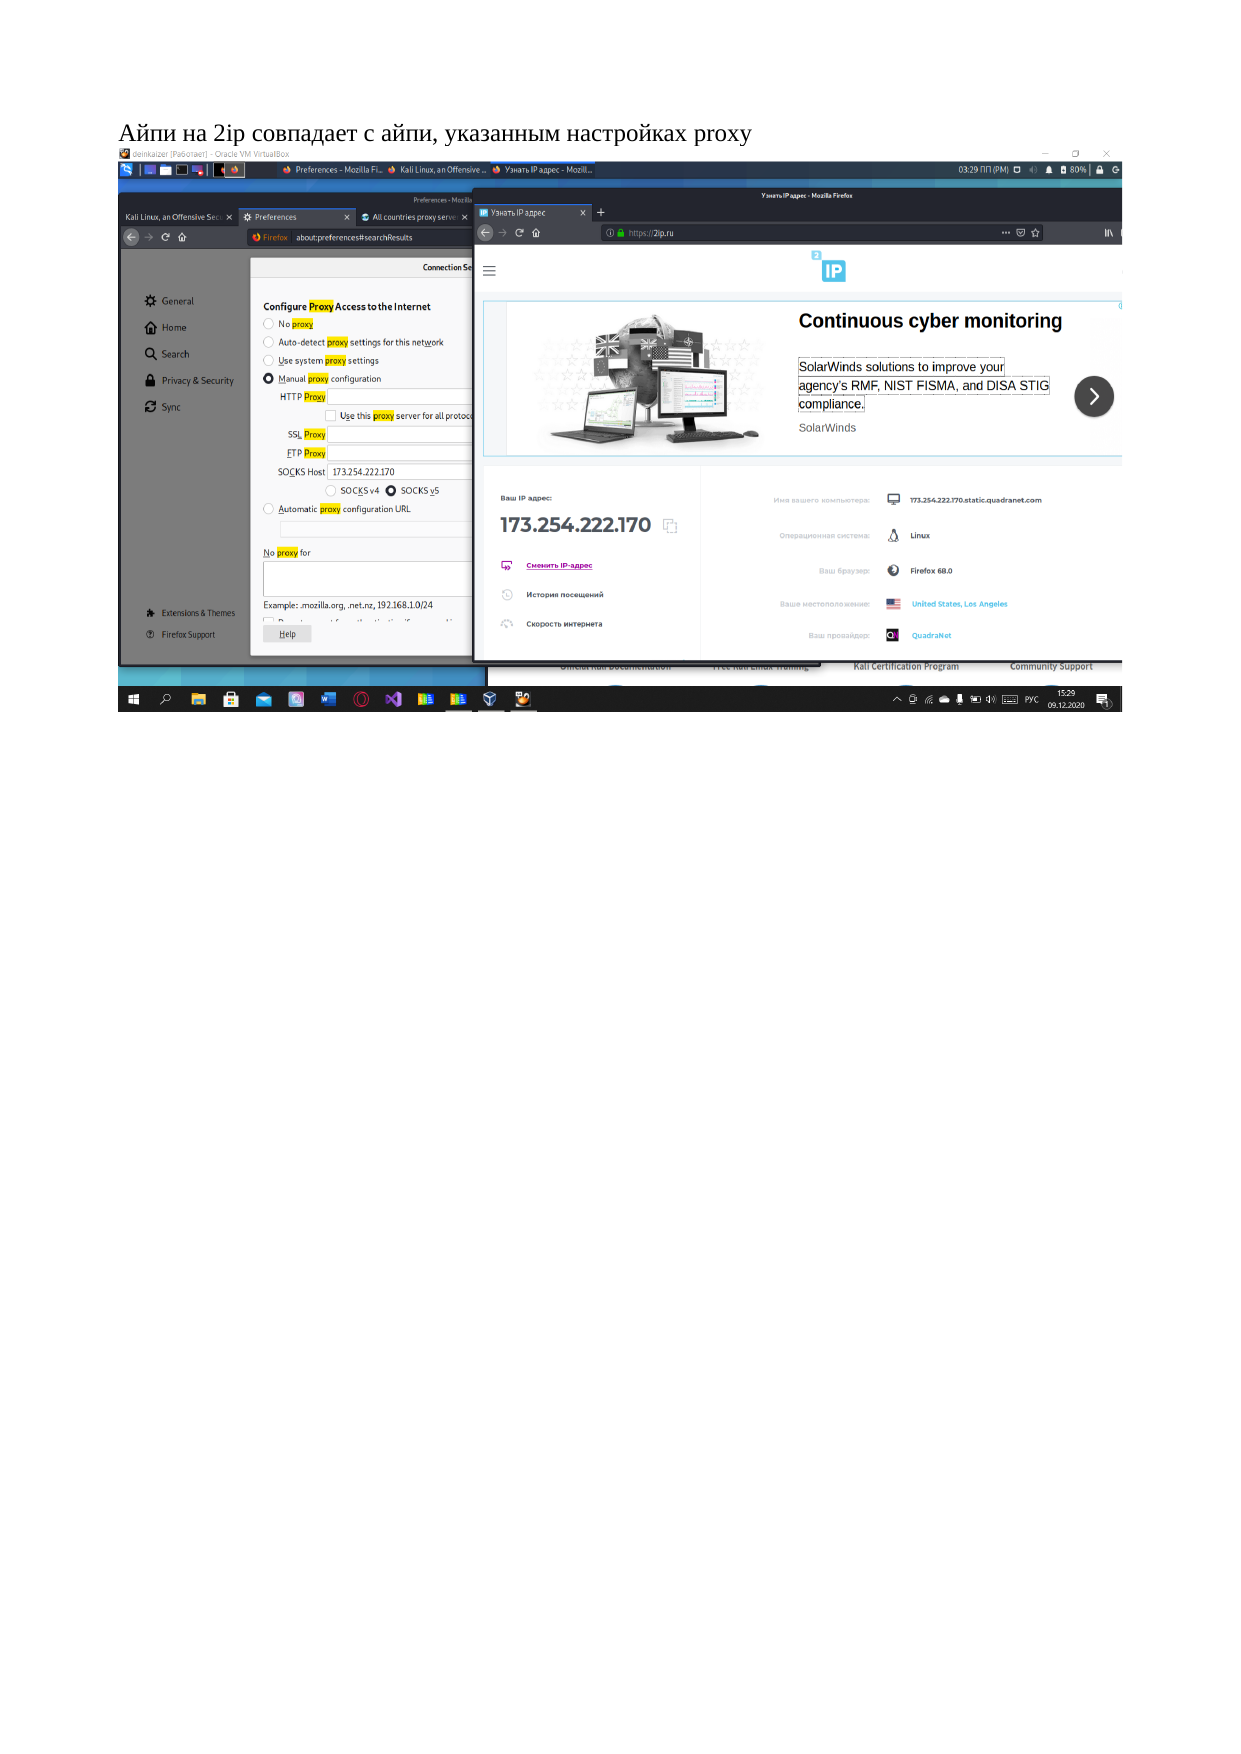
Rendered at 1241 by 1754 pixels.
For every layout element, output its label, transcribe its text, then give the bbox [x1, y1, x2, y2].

picture [118, 146, 1123, 712]
text Айпи на 2ip совпадает с айпи, указанным настройках proxy [118, 118, 1122, 146]
